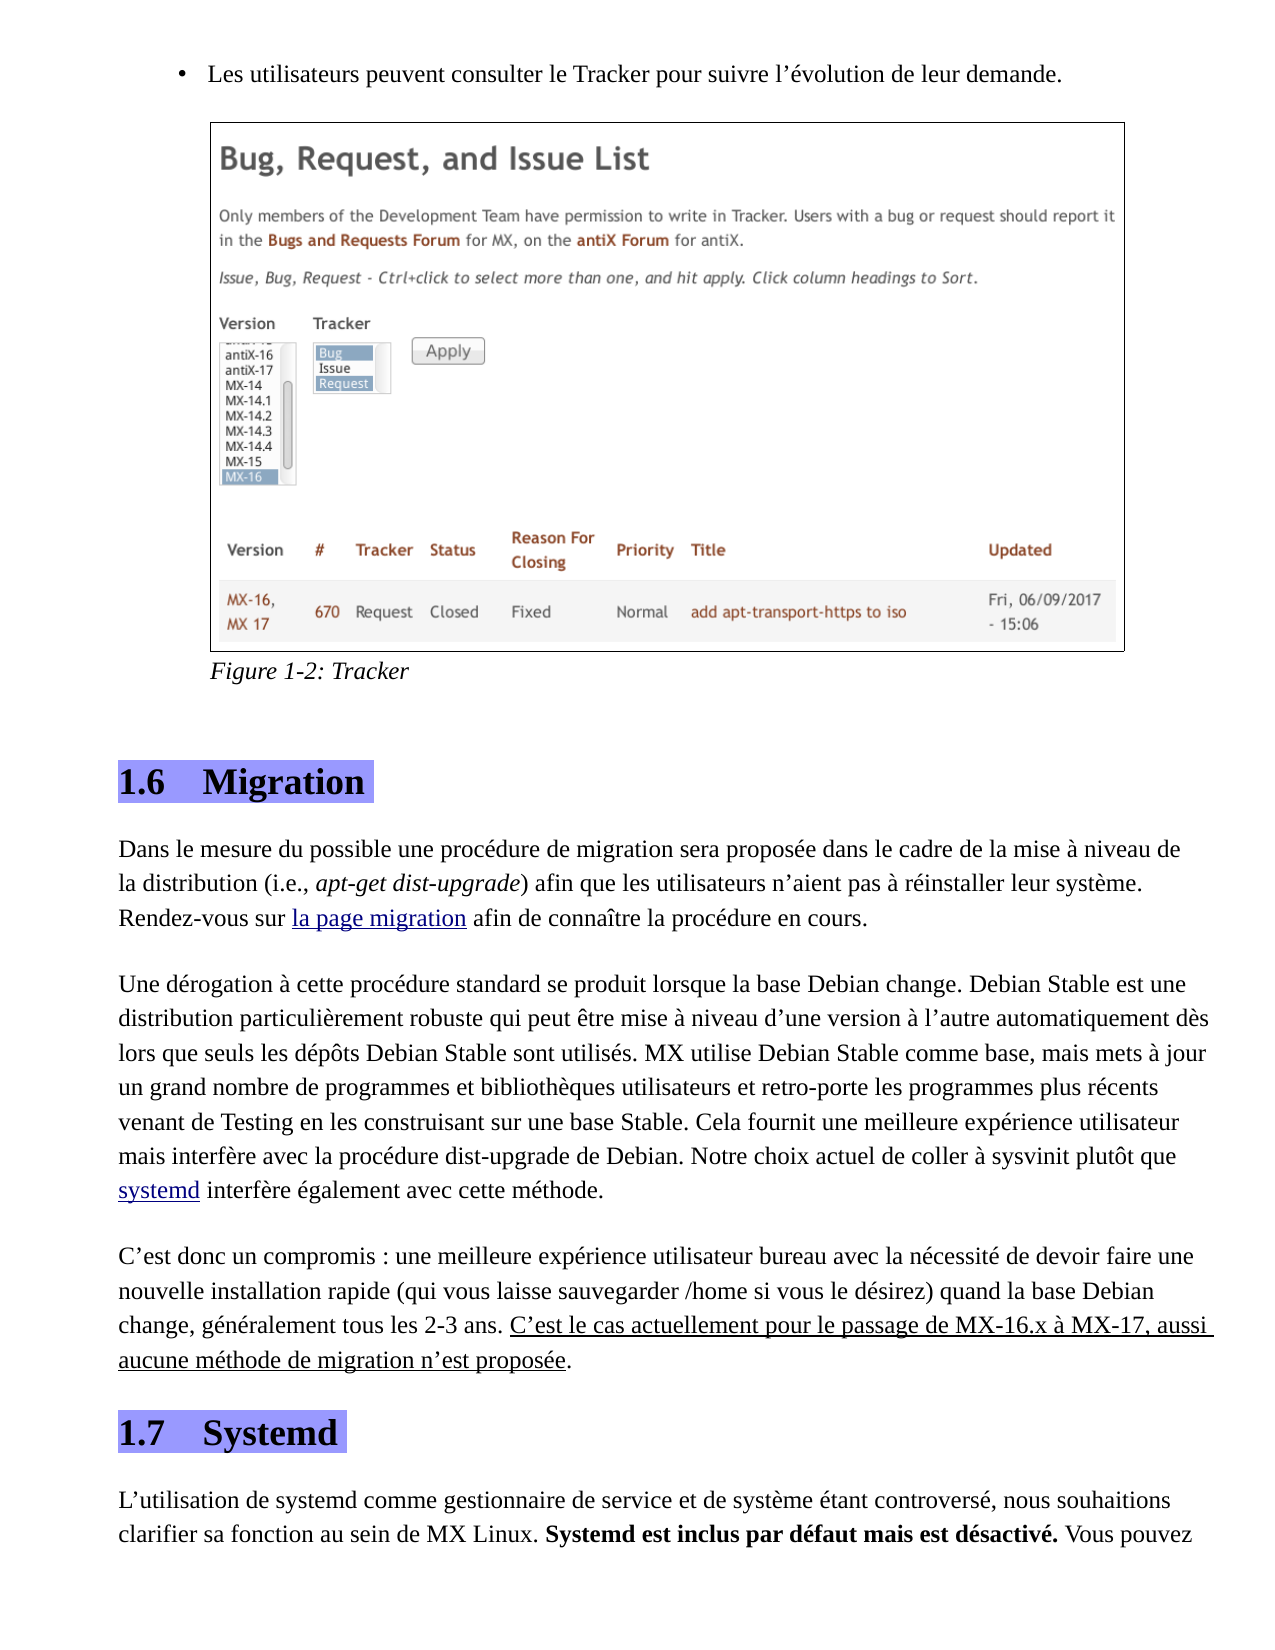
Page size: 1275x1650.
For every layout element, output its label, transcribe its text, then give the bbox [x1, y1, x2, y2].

text C’est donc un compromis : une meilleure expérience utilisateur bureau avec la nécessité de devoir faire une nouvelle installation rapide (qui vous laisse sauvegarder /home si vous le désirez) quand la base Debian change, généralement tous les 2-3 ans. C’est le cas actuellement pour le passage de MX-16.x à MX-17, aussi aucune méthode de migration n’est proposée. [118, 1241, 1216, 1373]
text [211, 123, 1124, 651]
text Dans le mesure du possible une procédure de migration sera proposée dans le cadre de la mise à niveau de la distribution (i.e., apt-get dist-upgrade) afin que les utilisateurs n’aient pas à réinstaller leur système. Rendez-vous sur la page migration afin de connaître la procédure en cours. [118, 834, 1201, 932]
text Figure 1-2: Tracker [210, 652, 1124, 685]
subtitle 1.7 Systemd [347, 1410, 1201, 1453]
list Les utilisateurs peuvent consulter le Tracker pour suivre l’évolution de leur demande. [178, 59, 1200, 88]
subtitle 1.6 Migration [118, 759, 1201, 803]
text Une dérogation à cette procédure standard se produit lorsque la base Debian change. Debian Stable est une distribution particulièrement robuste qui peut être mise à niveau d’une version à l’autre automatiquement dès lors que seuls les dépôts Debian Stable sont utilisés. MX utilise Debian Stable comme base, mais mets à jour un grand nombre de programmes et bibliothèques utilisateurs et retro-porte les programmes plus récents venant de Testing en les construisant sur une base Stable. Cela fournit une meilleure expérience utilisateur mais interfère avec la procédure dist-upgrade de Debian. Notre choix actuel de coller à sysvinit plutôt que systemd interfère également avec cette méthode. [118, 969, 1216, 1204]
picture [213, 124, 1121, 648]
text L’utilisation de systemd comme gestionnaire de service et de système étant controversé, nous souhaitions clarifier sa fonction au sein de MX Linux. Systemd est inclus par défaut mais est désactivé. Vous pouvez [118, 1485, 1201, 1548]
